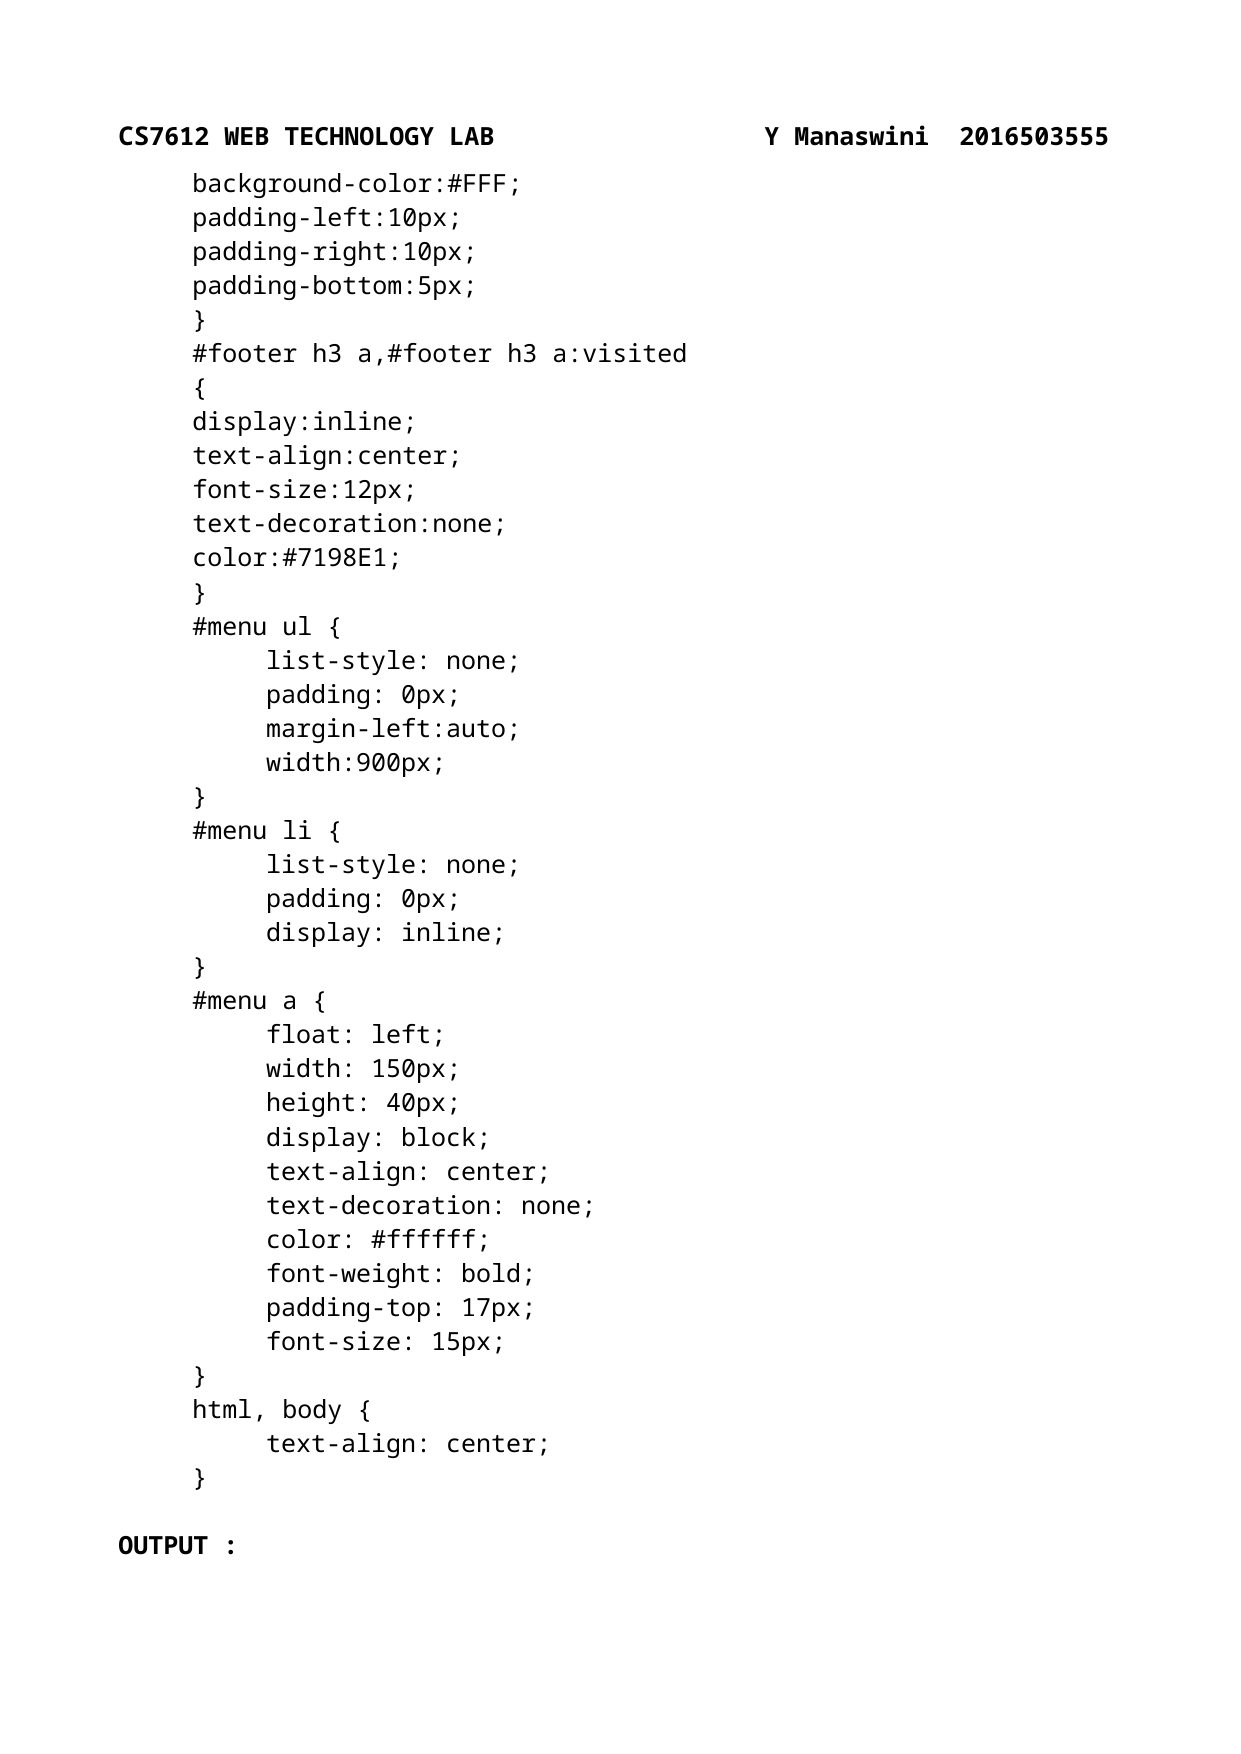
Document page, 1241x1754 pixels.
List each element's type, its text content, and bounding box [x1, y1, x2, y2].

text font-weight: bold; [192, 1255, 1122, 1289]
text width:900px; [192, 744, 1122, 778]
text padding: 0px; [192, 676, 1122, 710]
text padding-bottom:5px; [192, 268, 1122, 302]
text text-align: center; [192, 1426, 1122, 1460]
text #menu li { [192, 813, 1122, 847]
text display: inline; [192, 915, 1122, 949]
text color: #ffffff; [192, 1221, 1122, 1255]
text font-size:12px; [192, 472, 1122, 506]
text } [192, 302, 1122, 336]
text padding-top: 17px; [192, 1289, 1122, 1323]
text padding-left:10px; [192, 199, 1122, 233]
text { [192, 370, 1122, 404]
text display:inline; [192, 404, 1122, 438]
text } [192, 574, 1122, 608]
text text-decoration: none; [192, 1187, 1122, 1221]
text background-color:#FFF; [192, 165, 1122, 199]
text float: left; [192, 1017, 1122, 1051]
text list-style: none; [192, 642, 1122, 676]
text text-align: center; [192, 1153, 1122, 1187]
text } [192, 1358, 1122, 1392]
text color:#7198E1; [192, 540, 1122, 574]
text html, body { [192, 1392, 1122, 1426]
text #footer h3 a,#footer h3 a:visited [192, 336, 1122, 370]
text width: 150px; [192, 1051, 1122, 1085]
text padding: 0px; [192, 881, 1122, 915]
text #menu ul { [192, 608, 1122, 642]
text } [192, 1460, 1122, 1494]
text text-decoration:none; [192, 506, 1122, 540]
text } [192, 949, 1122, 983]
text display: block; [192, 1119, 1122, 1153]
text list-style: none; [192, 847, 1122, 881]
text font-size: 15px; [192, 1323, 1122, 1358]
text #menu a { [192, 983, 1122, 1017]
text height: 40px; [192, 1085, 1122, 1119]
text OUTPUT : [118, 1528, 1122, 1562]
text padding-right:10px; [192, 233, 1122, 268]
text text-align:center; [192, 438, 1122, 472]
text margin-left:auto; [192, 710, 1122, 744]
text } [192, 778, 1122, 813]
